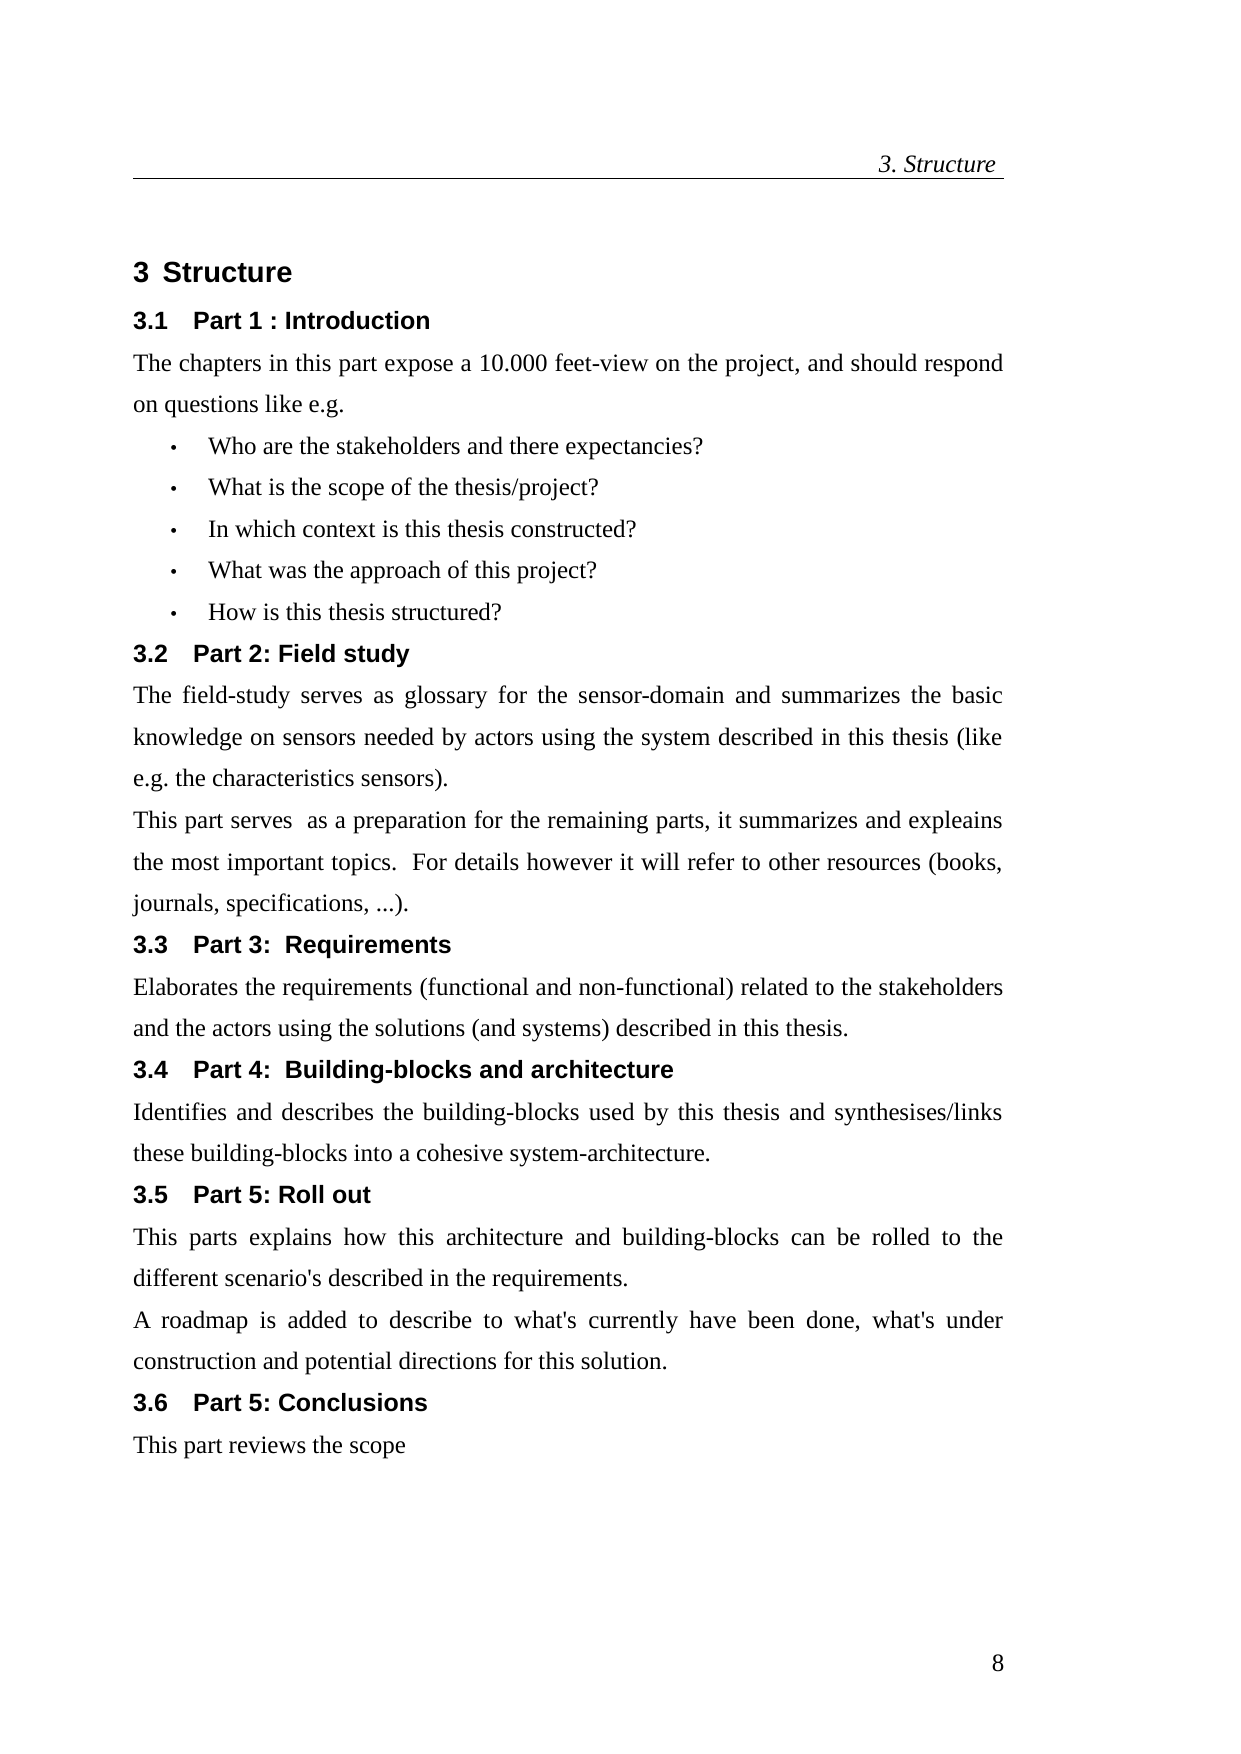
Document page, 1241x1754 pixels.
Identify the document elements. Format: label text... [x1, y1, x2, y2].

subtitle Structure [133, 256, 1004, 288]
list How is this thesis structured? [170, 598, 1004, 626]
text This parts explains how this architecture and building-blocks can be rolled to the different scenario's described in the requirements. [133, 1223, 1004, 1292]
subtitle Part 5: Roll out [133, 1181, 1004, 1209]
list What was the approach of this project? [170, 556, 1004, 584]
text The field-study serves as glossary for the sensor-domain and summarizes the basic knowledge on sensors needed by actors using the system described in this thesis (like e.g. the characteristics sensors). [133, 681, 1004, 792]
list What is the scope of the thesis/project? [170, 473, 1004, 501]
subtitle Part 3: Requirements [133, 931, 1004, 959]
subtitle Part 4: Building-blocks and architecture [133, 1056, 1004, 1084]
list Who are the stakeholders and there expectancies? [170, 432, 1004, 459]
text Elaborates the requirements (functional and non-functional) related to the stakeholders and the actors using the solutions (and systems) described in this thesis. [133, 973, 1004, 1042]
subtitle Part 5: Conclusions [133, 1389, 1004, 1417]
text Identifies and describes the building-blocks used by this thesis and synthesises/links these building-blocks into a cohesive system-architecture. [133, 1098, 1004, 1167]
subtitle Part 2: Field study [133, 639, 1004, 668]
subtitle Part 1 : Introduction [133, 307, 1004, 335]
text The chapters in this part expose a 10.000 feet-view on the project, and should respond on questions like e.g. [133, 349, 1004, 418]
list In which context is this thesis constructed? [170, 515, 1004, 543]
text This part serves as a preparation for the remaining parts, it summarizes and expleains the most important topics. For details however it will refer to other resources (books, journals, specifications, ...). [133, 806, 1004, 917]
text This part reviews the scope [133, 1431, 1004, 1458]
text A roadmap is added to describe to what's currently have been done, what's under construction and potential directions for this solution. [133, 1306, 1004, 1375]
